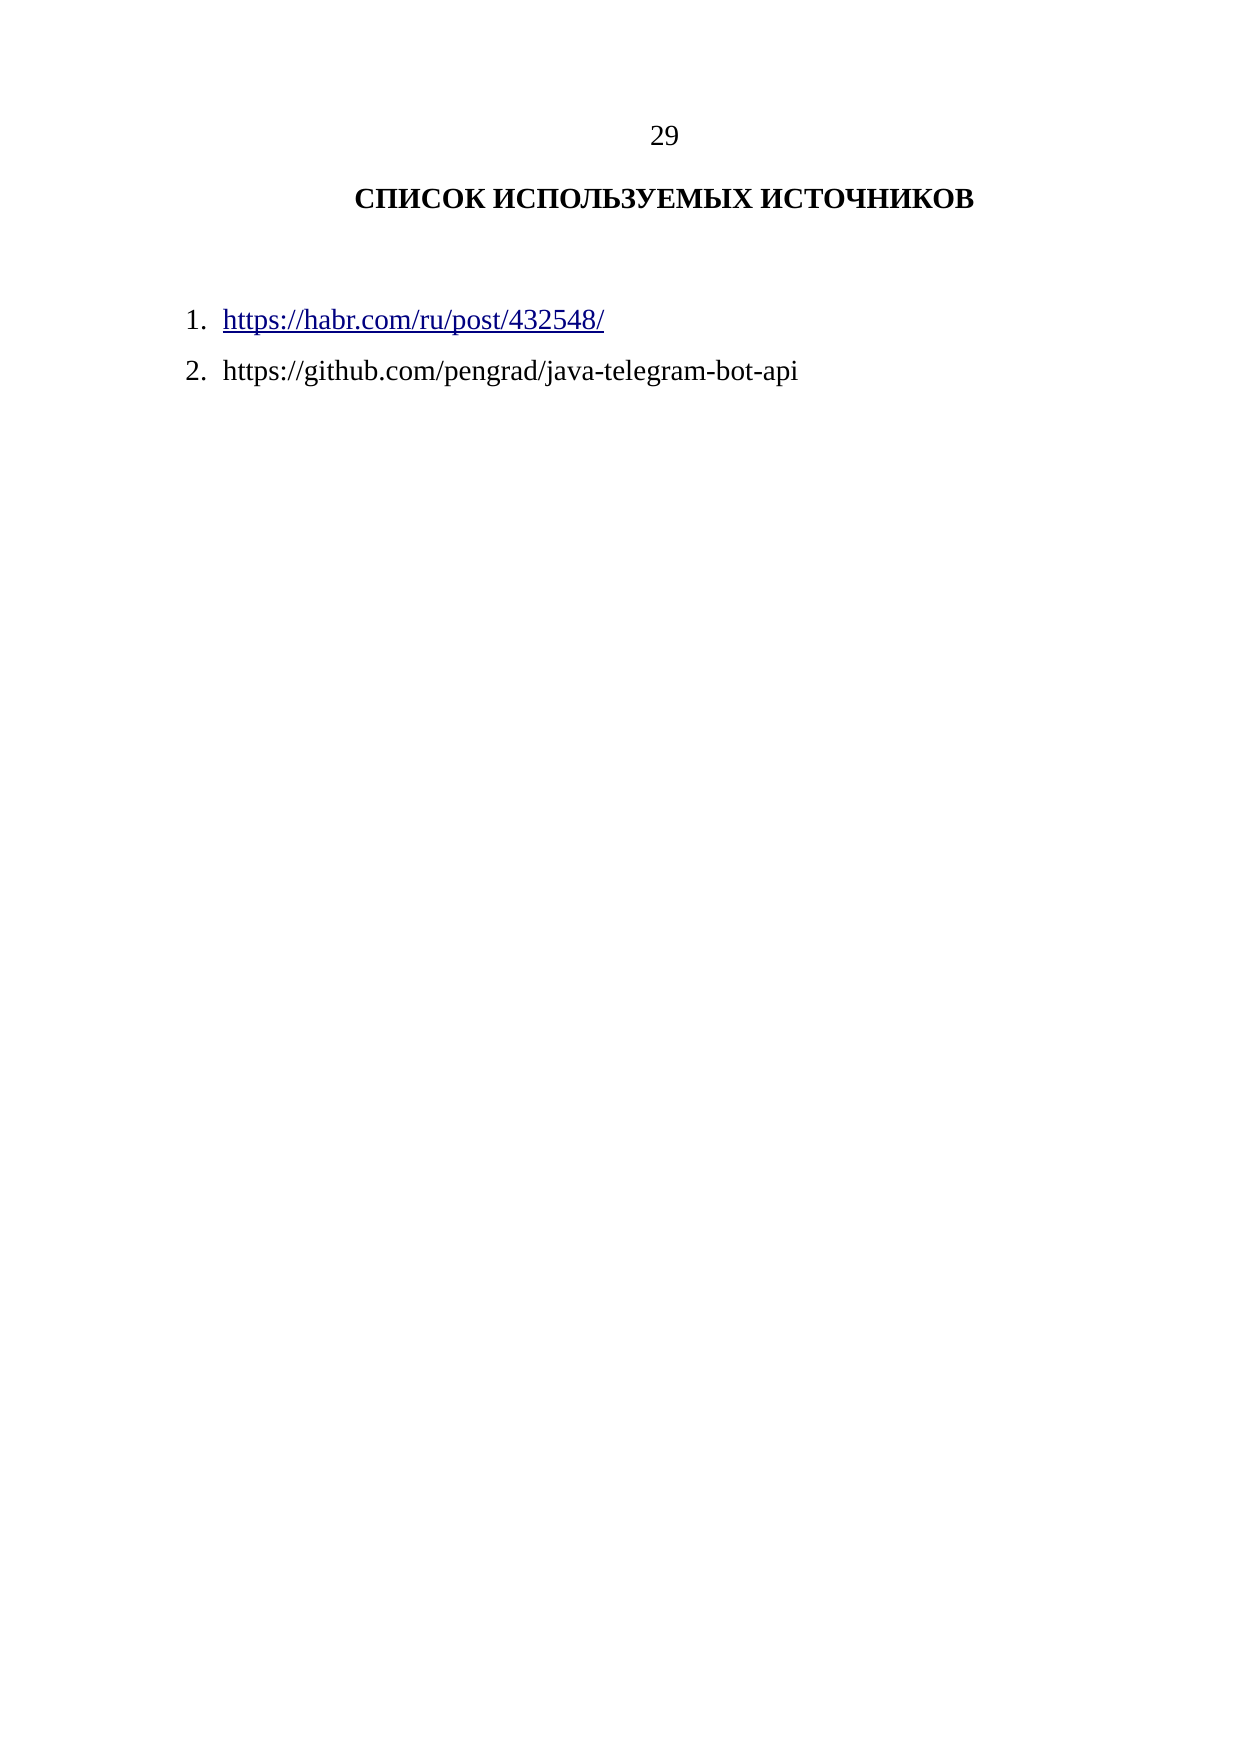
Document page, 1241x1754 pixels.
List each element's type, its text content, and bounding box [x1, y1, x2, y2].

list https://habr.com/ru/post/432548/ [185, 302, 1181, 336]
text СПИСОК ИСПОЛЬЗУЕМЫХ ИСТОЧНИКОВ [148, 181, 1181, 215]
list https://github.com/pengrad/java-telegram-bot-api [185, 353, 1181, 386]
